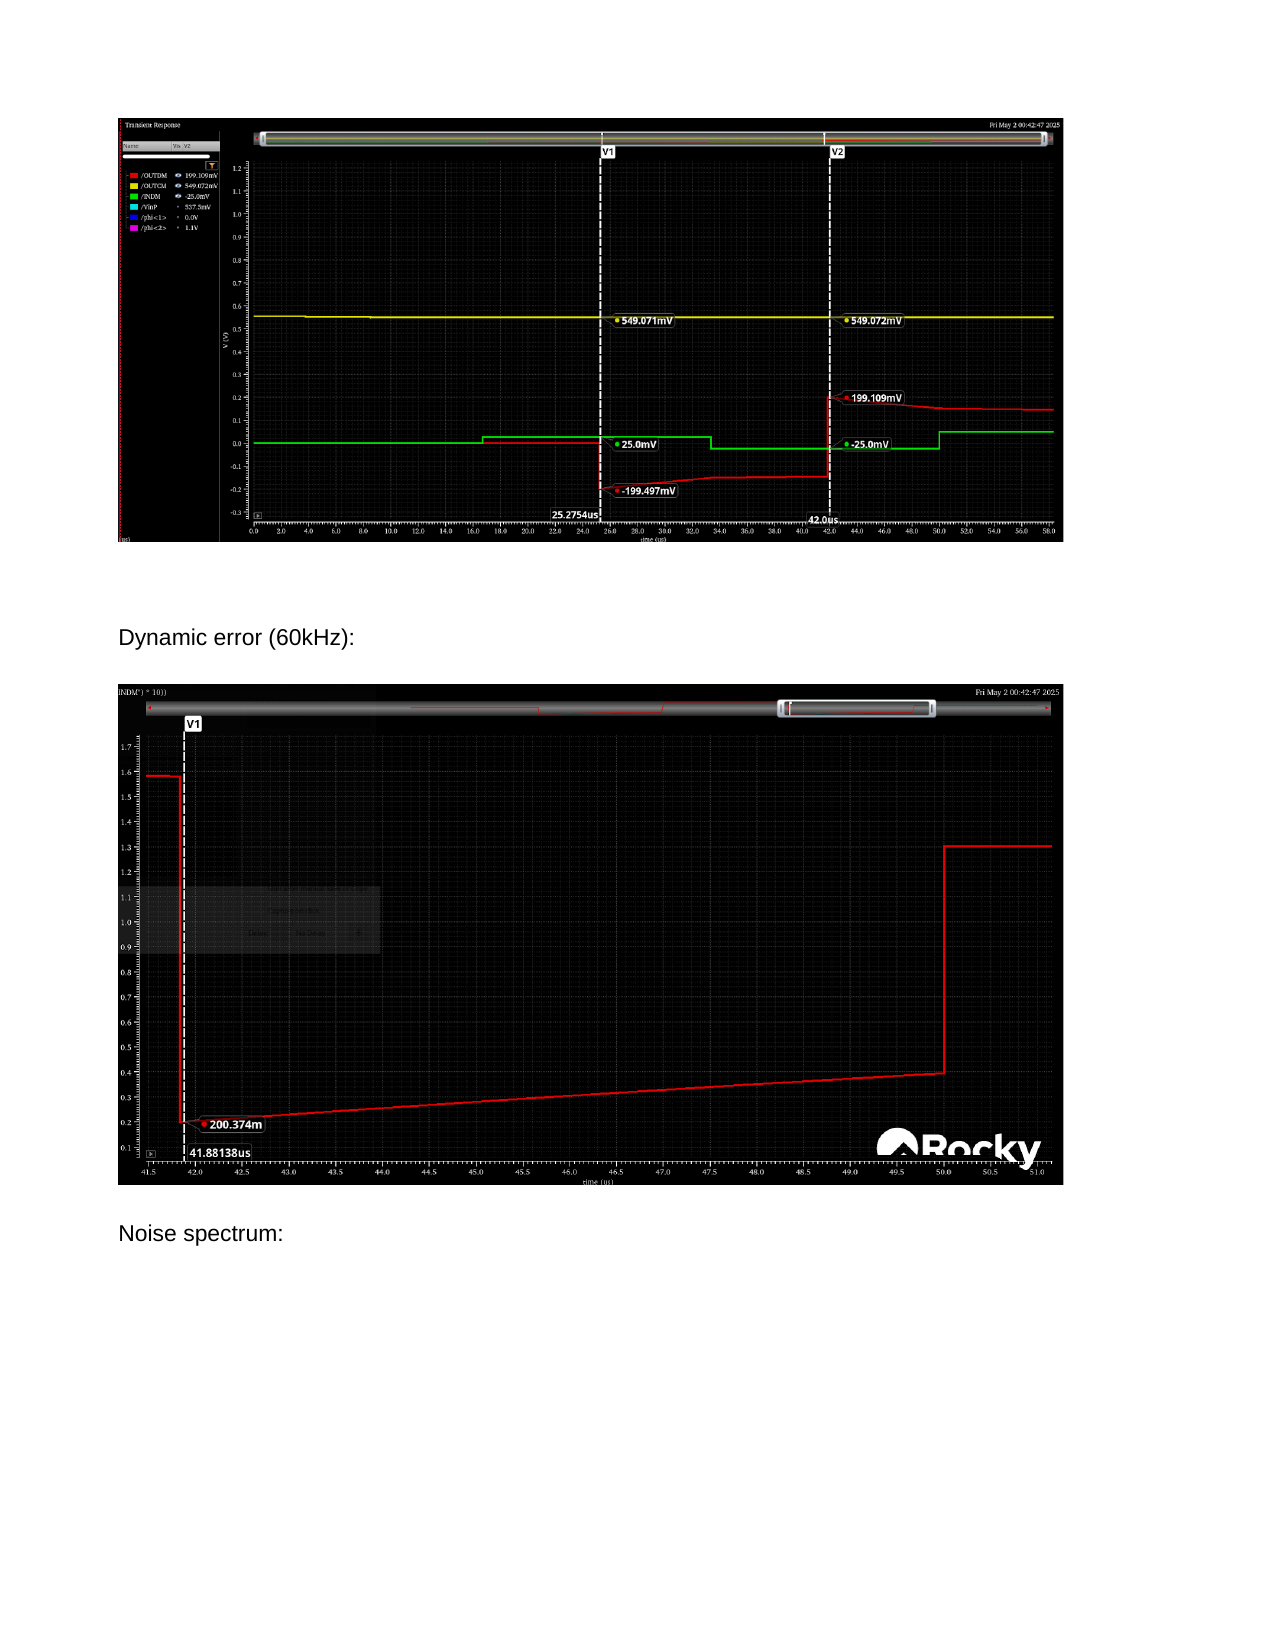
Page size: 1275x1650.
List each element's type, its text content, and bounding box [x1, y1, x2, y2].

text Dynamic error (60kHz): [118, 624, 1157, 650]
picture [118, 118, 1064, 542]
text Noise spectrum: [118, 1220, 1157, 1246]
picture [118, 684, 1064, 1185]
